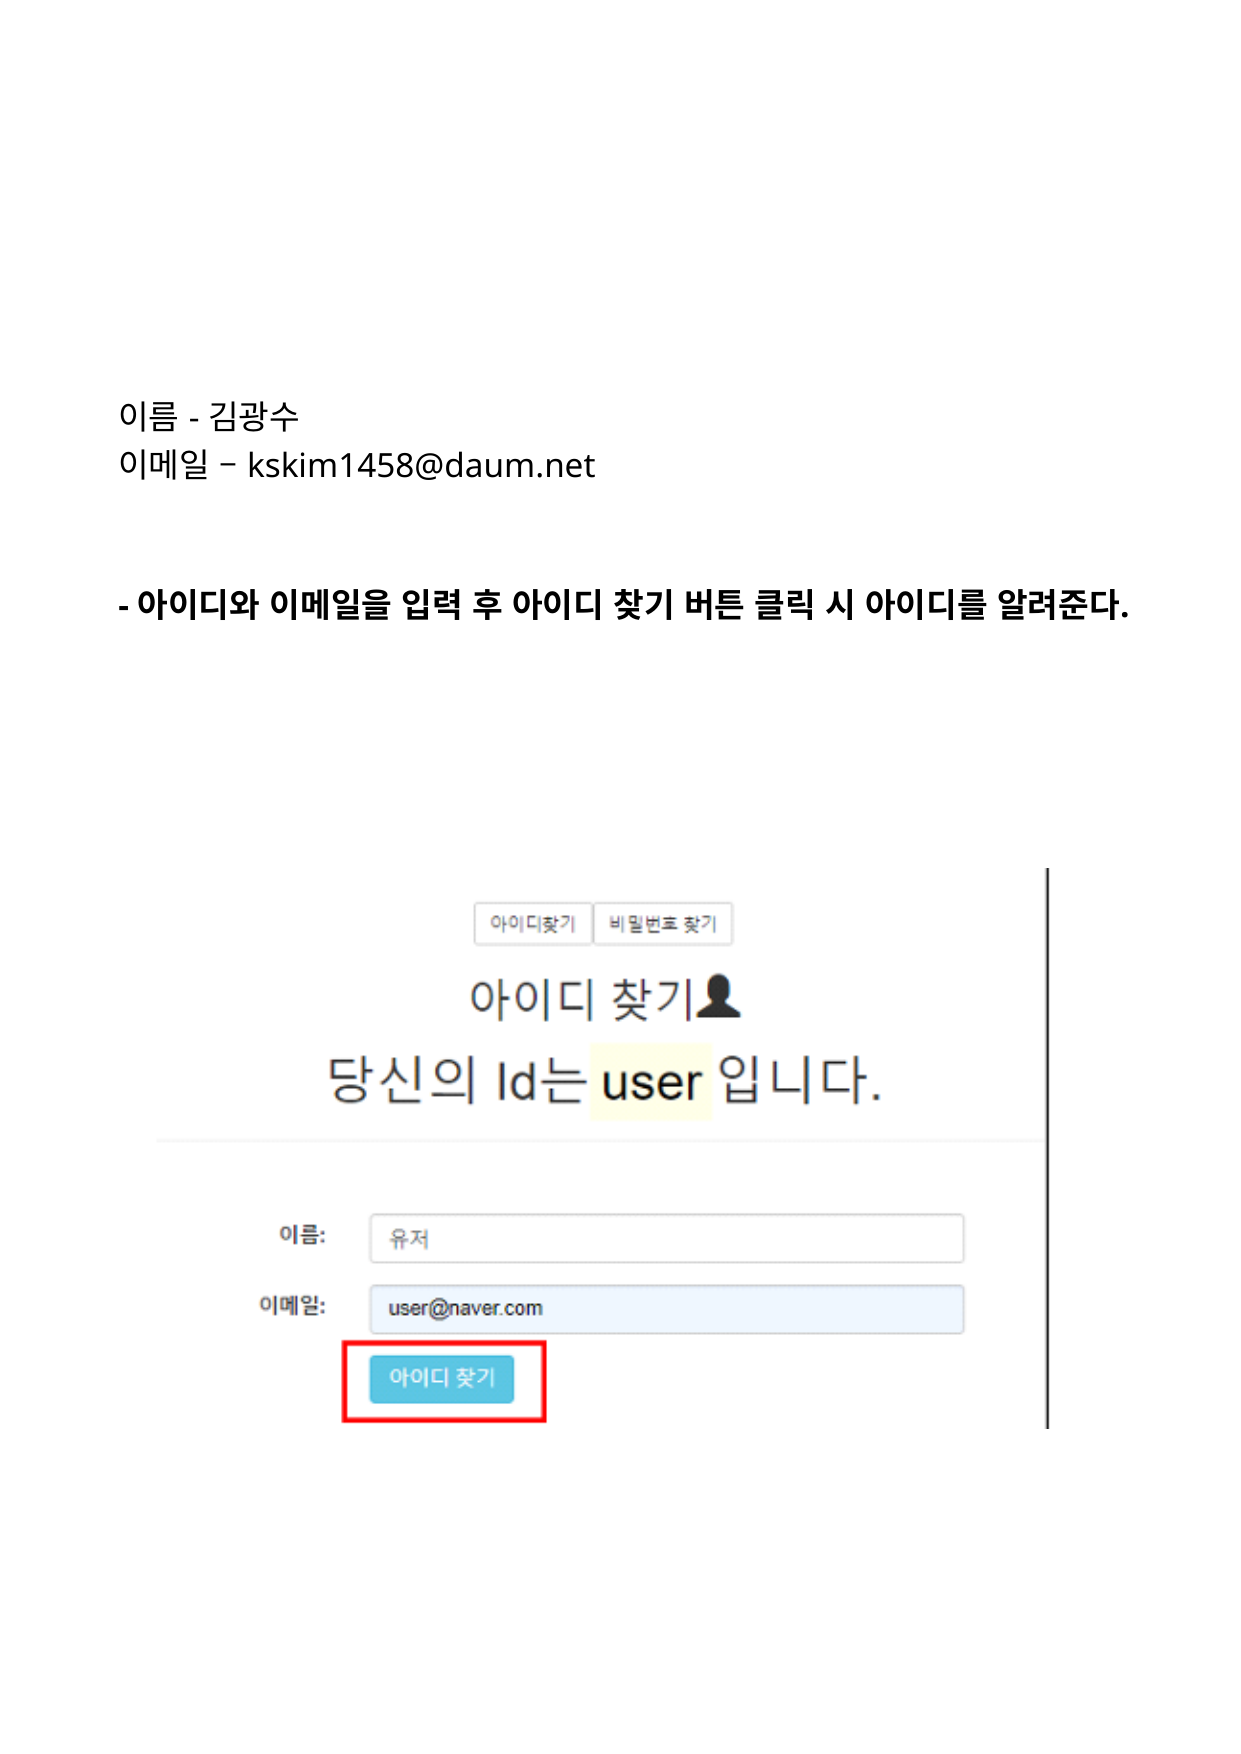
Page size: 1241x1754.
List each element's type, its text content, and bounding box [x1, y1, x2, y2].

text 이름 - 김광수 [118, 391, 1122, 439]
text - 아이디와 이메일을 입력 후 아이디 찾기 버튼 클릭 시 아이디를 알려준다. [118, 578, 1122, 627]
picture [156, 868, 1055, 1429]
text 이메일 – kskim1458@daum.net [118, 439, 1122, 487]
